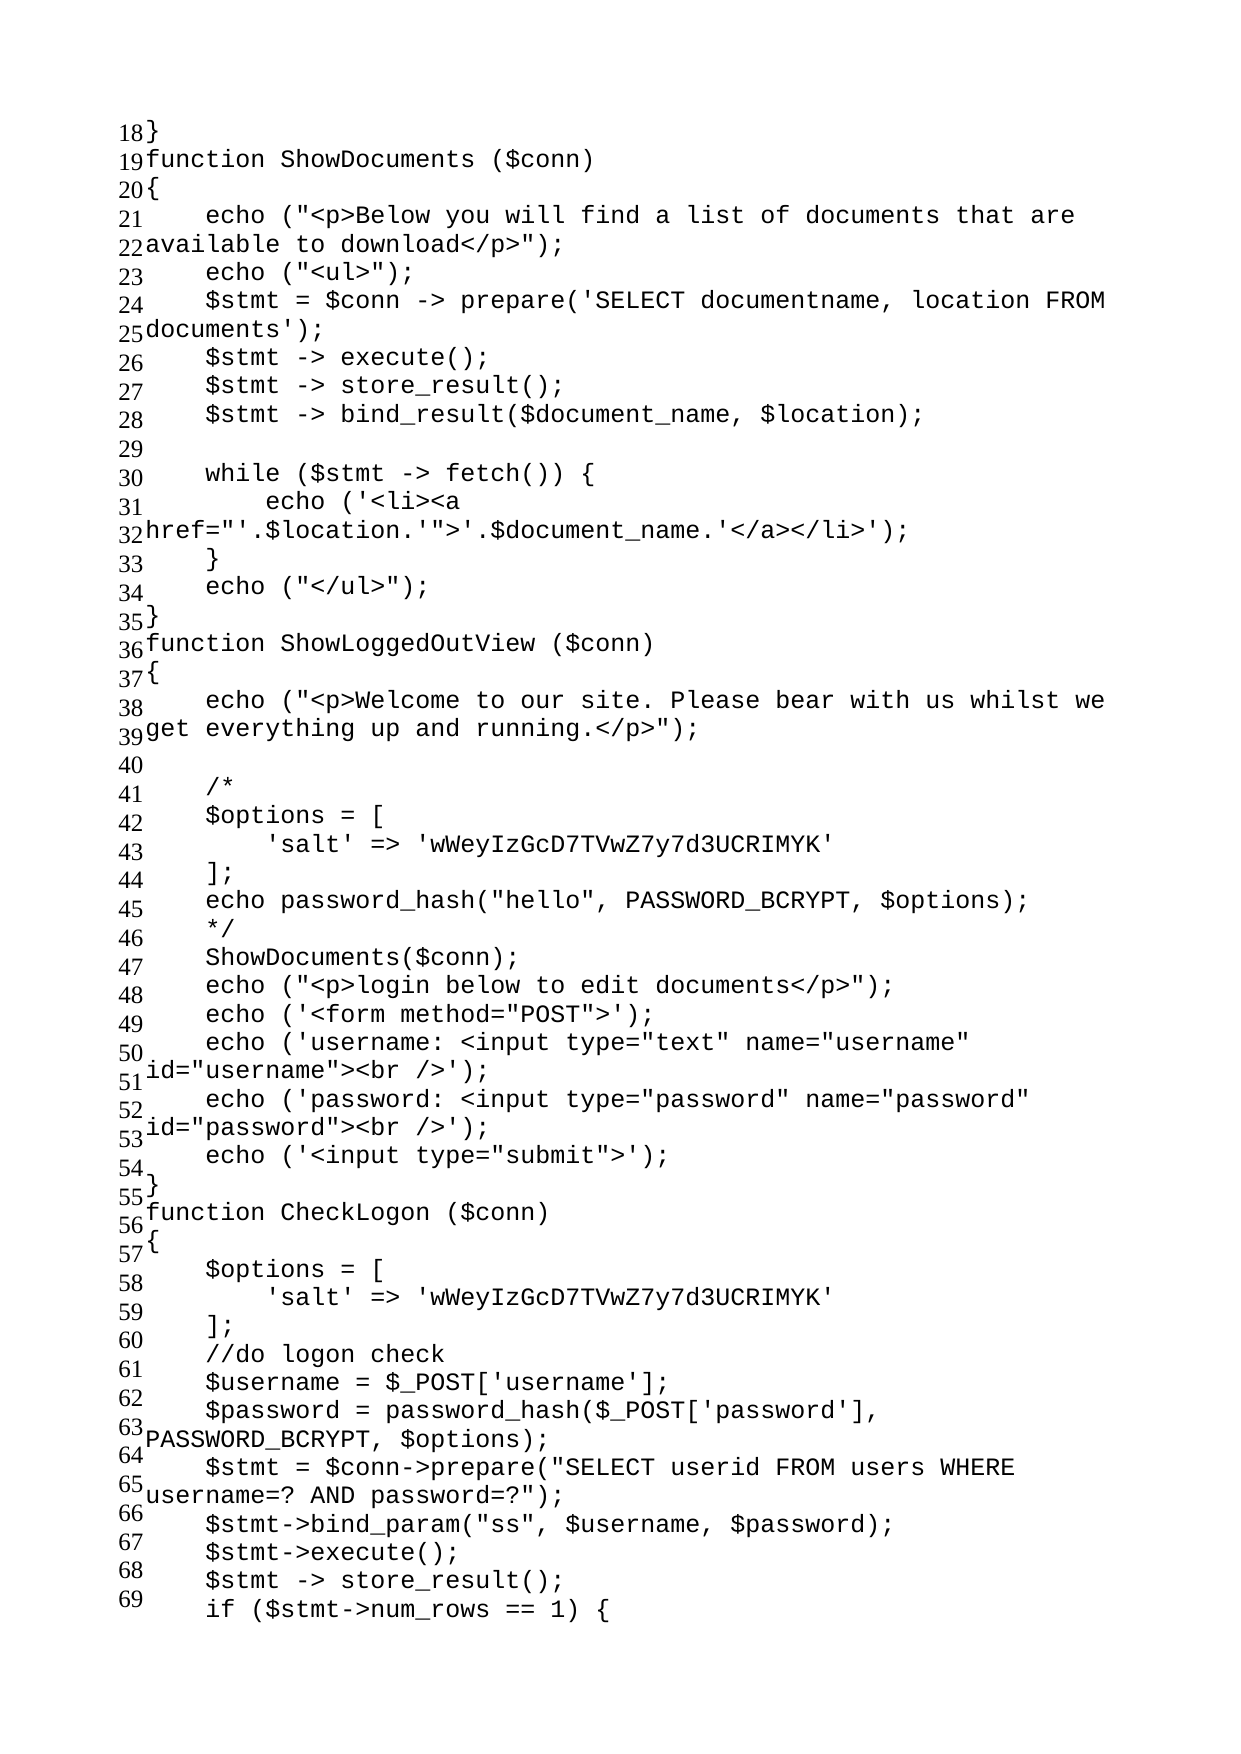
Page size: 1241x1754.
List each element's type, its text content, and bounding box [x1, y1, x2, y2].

table_header 18 19 20 21 22 23 24 25 26 27 28 29 30 31 32 33 34 35 36 37 38 39 40 41 42 43 44 45 46 47 48 49 50 51 52 53 54 55 56 57 58 59 60 61 62 63 64 65 66 67 68 69 [118, 118, 145, 1625]
table_header } function ShowDocuments ($conn) { echo ("<p>Below you will find a list of documents that are available to download</p>"); echo ("<ul>"); $stmt = $conn -> prepare('SELECT documentname, location FROM documents'); $stmt -> execute(); $stmt -> store_result(); $stmt -> bind_result($document_name, $location); while ($stmt -> fetch()) { echo ('<li><a href="'.$location.'">'.$document_name.'</a></li>'); } echo ("</ul>"); } function ShowLoggedOutView ($conn) { echo ("<p>Welcome to our site. Please bear with us whilst we get everything up and running.</p>"); /* $options = [ 'salt' => 'wWeyIzGcD7TVwZ7y7d3UCRIMYK' ]; echo password_hash("hello", PASSWORD_BCRYPT, $options); */ ShowDocuments($conn); echo ("<p>login below to edit documents</p>"); echo ('<form method="POST">'); echo ('username: <input type="text" name="username" id="username"><br />'); echo ('password: <input type="password" name="password" id="password"><br />'); echo ('<input type="submit">'); } function CheckLogon ($conn) { $options = [ 'salt' => 'wWeyIzGcD7TVwZ7y7d3UCRIMYK' ]; //do logon check $username = $_POST['username']; $password = password_hash($_POST['password'], PASSWORD_BCRYPT, $options); $stmt = $conn->prepare("SELECT userid FROM users WHERE username=? AND password=?"); $stmt->bind_param("ss", $username, $password); $stmt->execute(); $stmt -> store_result(); if ($stmt->num_rows == 1) { [145, 118, 1122, 1625]
